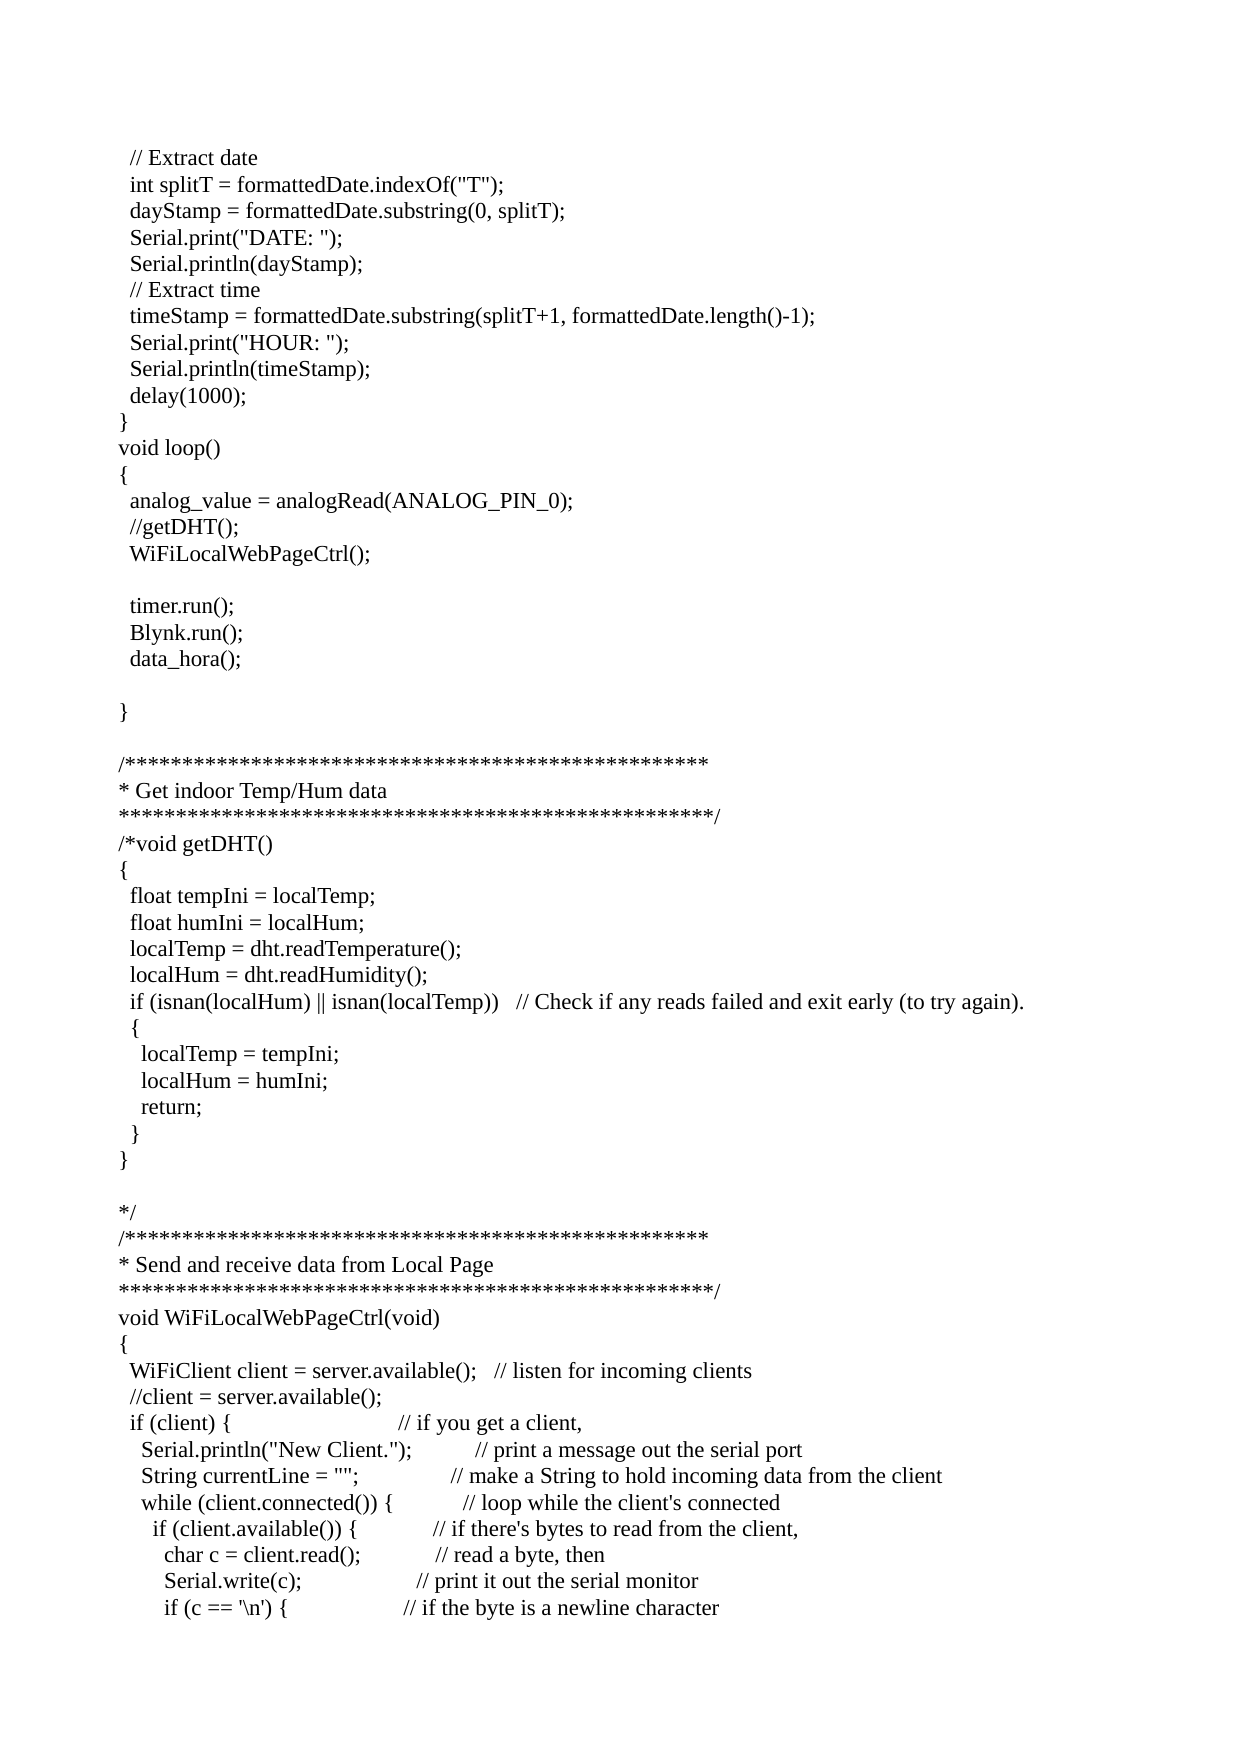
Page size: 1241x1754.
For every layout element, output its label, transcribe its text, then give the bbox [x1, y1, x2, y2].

text { [118, 1330, 1122, 1357]
text //getDHT(); [118, 513, 1122, 540]
text // Extract date [118, 144, 1122, 171]
text localHum = humIni; [118, 1067, 1122, 1093]
text delay(1000); [118, 382, 1122, 408]
text Blynk.run(); [118, 619, 1122, 645]
text void loop() [118, 434, 1122, 461]
text } [118, 698, 1122, 724]
text while (client.connected()) { // loop while the client's connected [118, 1488, 1122, 1515]
text return; [118, 1093, 1122, 1119]
text char c = client.read(); // read a byte, then [118, 1541, 1122, 1568]
text * Get indoor Temp/Hum data [118, 777, 1122, 803]
text Serial.println(timeStamp); [118, 355, 1122, 382]
text if (client) { // if you get a client, [118, 1409, 1122, 1436]
text } [118, 408, 1122, 434]
text Serial.print("HOUR: "); [118, 329, 1122, 355]
text /*void getDHT() [118, 830, 1122, 856]
text if (c == '\n') { // if the byte is a newline character [118, 1594, 1122, 1620]
text if (isnan(localHum) || isnan(localTemp)) // Check if any reads failed and exit early (to try again). [118, 988, 1122, 1014]
text dayStamp = formattedDate.substring(0, splitT); [118, 197, 1122, 223]
text localHum = dht.readHumidity(); [118, 961, 1122, 988]
text void WiFiLocalWebPageCtrl(void) [118, 1304, 1122, 1330]
text { [118, 856, 1122, 882]
text localTemp = dht.readTemperature(); [118, 935, 1122, 961]
text Serial.println(dayStamp); [118, 250, 1122, 276]
text Serial.write(c); // print it out the serial monitor [118, 1568, 1122, 1594]
text Serial.print("DATE: "); [118, 223, 1122, 250]
text timeStamp = formattedDate.substring(splitT+1, formattedDate.length()-1); [118, 303, 1122, 329]
text localTemp = tempIni; [118, 1041, 1122, 1067]
text { [118, 461, 1122, 487]
text float humIni = localHum; [118, 909, 1122, 935]
text * Send and receive data from Local Page [118, 1251, 1122, 1278]
text { [118, 1014, 1122, 1041]
text int splitT = formattedDate.indexOf("T"); [118, 171, 1122, 197]
text ****************************************************/ [118, 803, 1122, 830]
text ****************************************************/ [118, 1278, 1122, 1304]
text String currentLine = ""; // make a String to hold incoming data from the client [118, 1462, 1122, 1488]
text timer.run(); [118, 592, 1122, 619]
text if (client.available()) { // if there's bytes to read from the client, [118, 1515, 1122, 1541]
text data_hora(); [118, 645, 1122, 672]
text analog_value = analogRead(ANALOG_PIN_0); [118, 487, 1122, 513]
text */ [118, 1199, 1122, 1225]
text float tempIni = localTemp; [118, 882, 1122, 909]
text //client = server.available(); [118, 1383, 1122, 1409]
text /*************************************************** [118, 751, 1122, 777]
text } [118, 1146, 1122, 1172]
text Serial.println("New Client."); // print a message out the serial port [118, 1436, 1122, 1462]
text // Extract time [118, 276, 1122, 303]
text WiFiLocalWebPageCtrl(); [118, 540, 1122, 566]
text /*************************************************** [118, 1225, 1122, 1251]
text } [118, 1119, 1122, 1146]
text WiFiClient client = server.available(); // listen for incoming clients [118, 1357, 1122, 1383]
